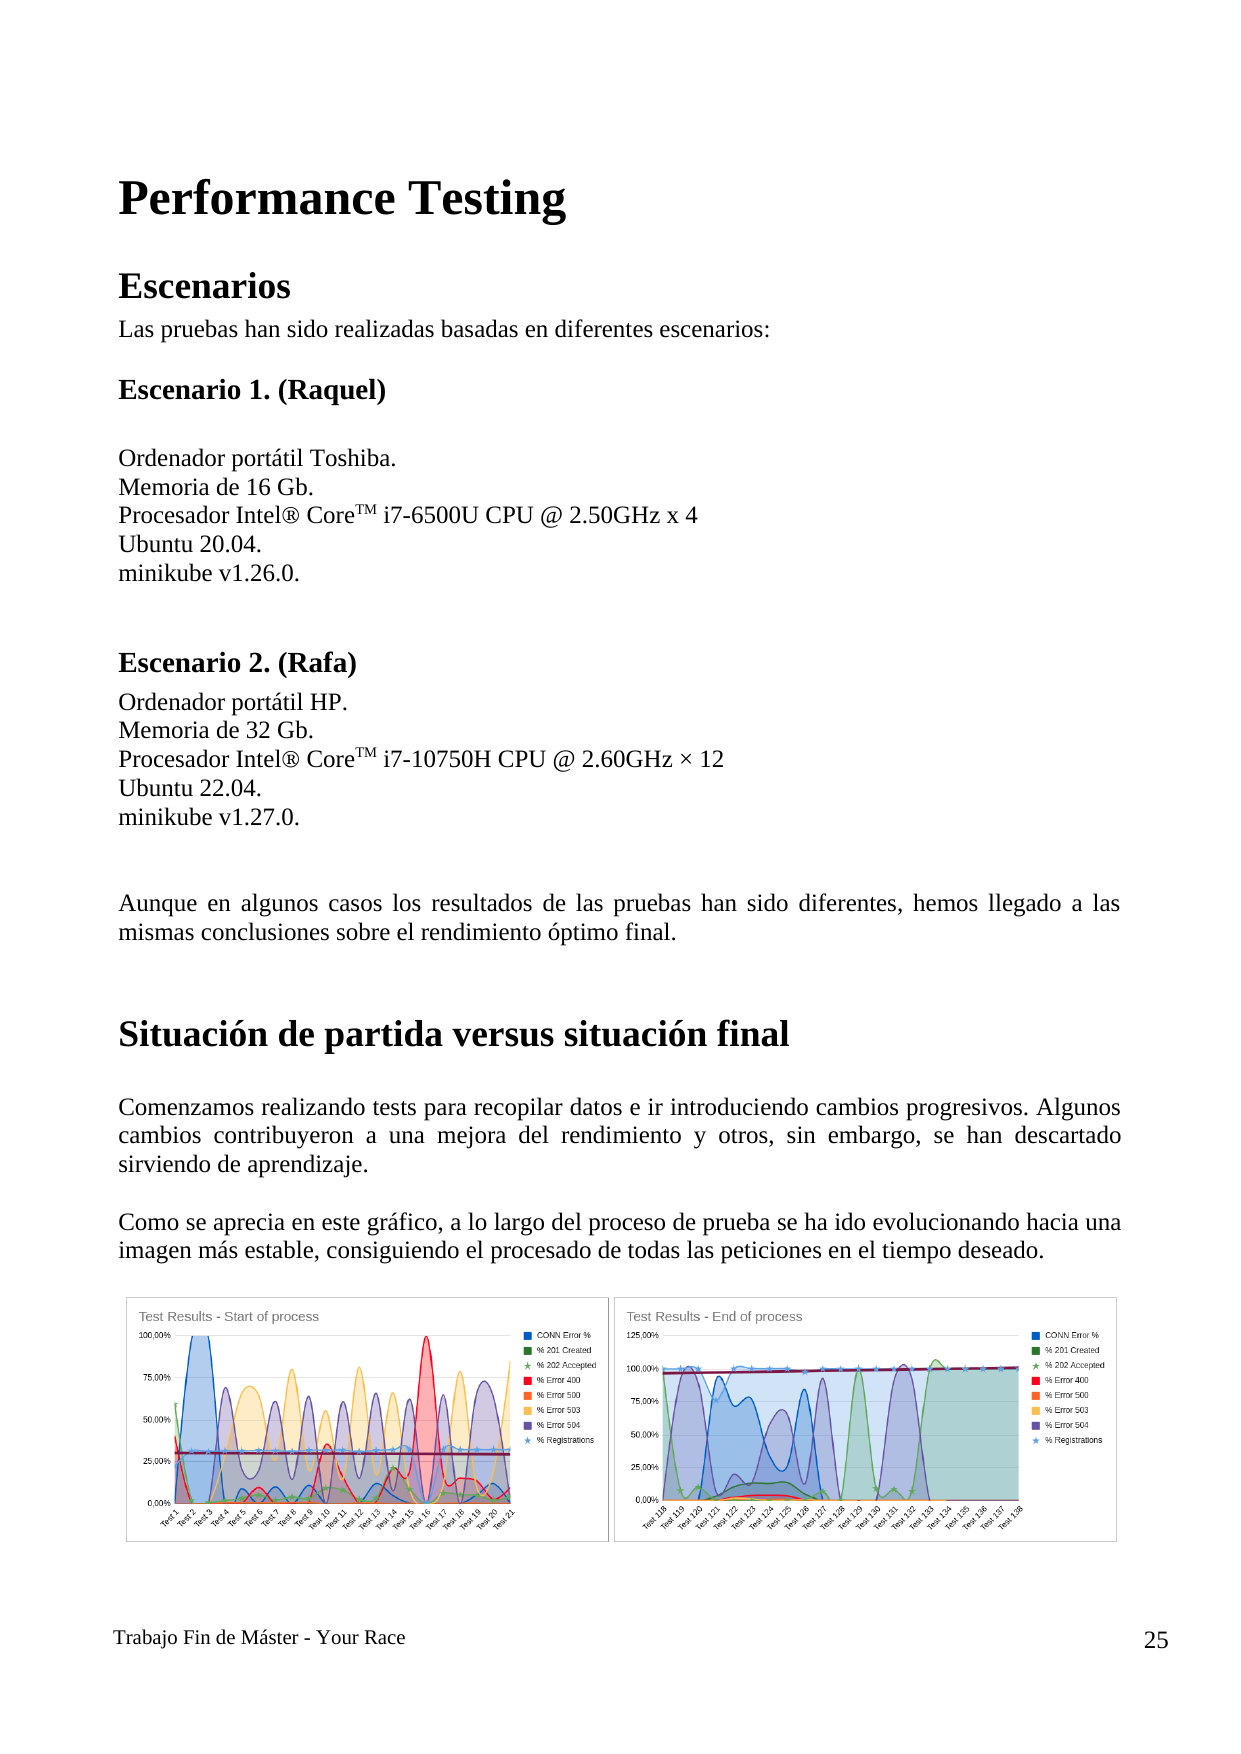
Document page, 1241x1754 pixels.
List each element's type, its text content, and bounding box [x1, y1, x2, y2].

text Las pruebas han sido realizadas basadas en diferentes escenarios: [118, 314, 1122, 343]
text minikube v1.27.0. [118, 802, 1122, 830]
text Comenzamos realizando tests para recopilar datos e ir introduciendo cambios progresivos. Algunos cambios contribuyeron a una mejora del rendimiento y otros, sin embargo, se han descartado sirviendo de aprendizaje. [118, 1092, 1122, 1178]
subtitle Situación de partida versus situación final [118, 1012, 1122, 1055]
text Ubuntu 22.04. [118, 773, 1122, 802]
text Procesador IntelⓇ CoreTM i7-6500U CPU @ 2.50GHz x 4 [118, 501, 1122, 529]
subtitle Performance Testing [118, 168, 1122, 226]
text minikube v1.26.0. [118, 558, 1122, 587]
text Ordenador portátil HP. [118, 687, 1122, 715]
text Memoria de 16 Gb. [118, 472, 1122, 501]
text Ubuntu 20.04. [118, 529, 1122, 558]
text Memoria de 32 Gb. [118, 715, 1122, 744]
subtitle Escenario 1. (Raquel) [118, 372, 1122, 406]
subtitle Escenario 2. (Rafa) [118, 645, 1122, 678]
text Aunque en algunos casos los resultados de las pruebas han sido diferentes, hemos llegado a las mismas conclusiones sobre el rendimiento óptimo final. [118, 888, 1122, 945]
text Ordenador portátil Toshiba. [118, 443, 1122, 472]
text Procesador IntelⓇ CoreTM i7-10750H CPU @ 2.60GHz × 12 [118, 744, 1122, 773]
text Como se aprecia en este gráfico, a lo largo del proceso de prueba se ha ido evolucionando hacia una imagen más estable, consiguiendo el procesado de todas las peticiones en el tiempo deseado. [118, 1207, 1122, 1264]
picture [118, 1293, 1123, 1548]
subtitle Escenarios [118, 263, 1122, 306]
